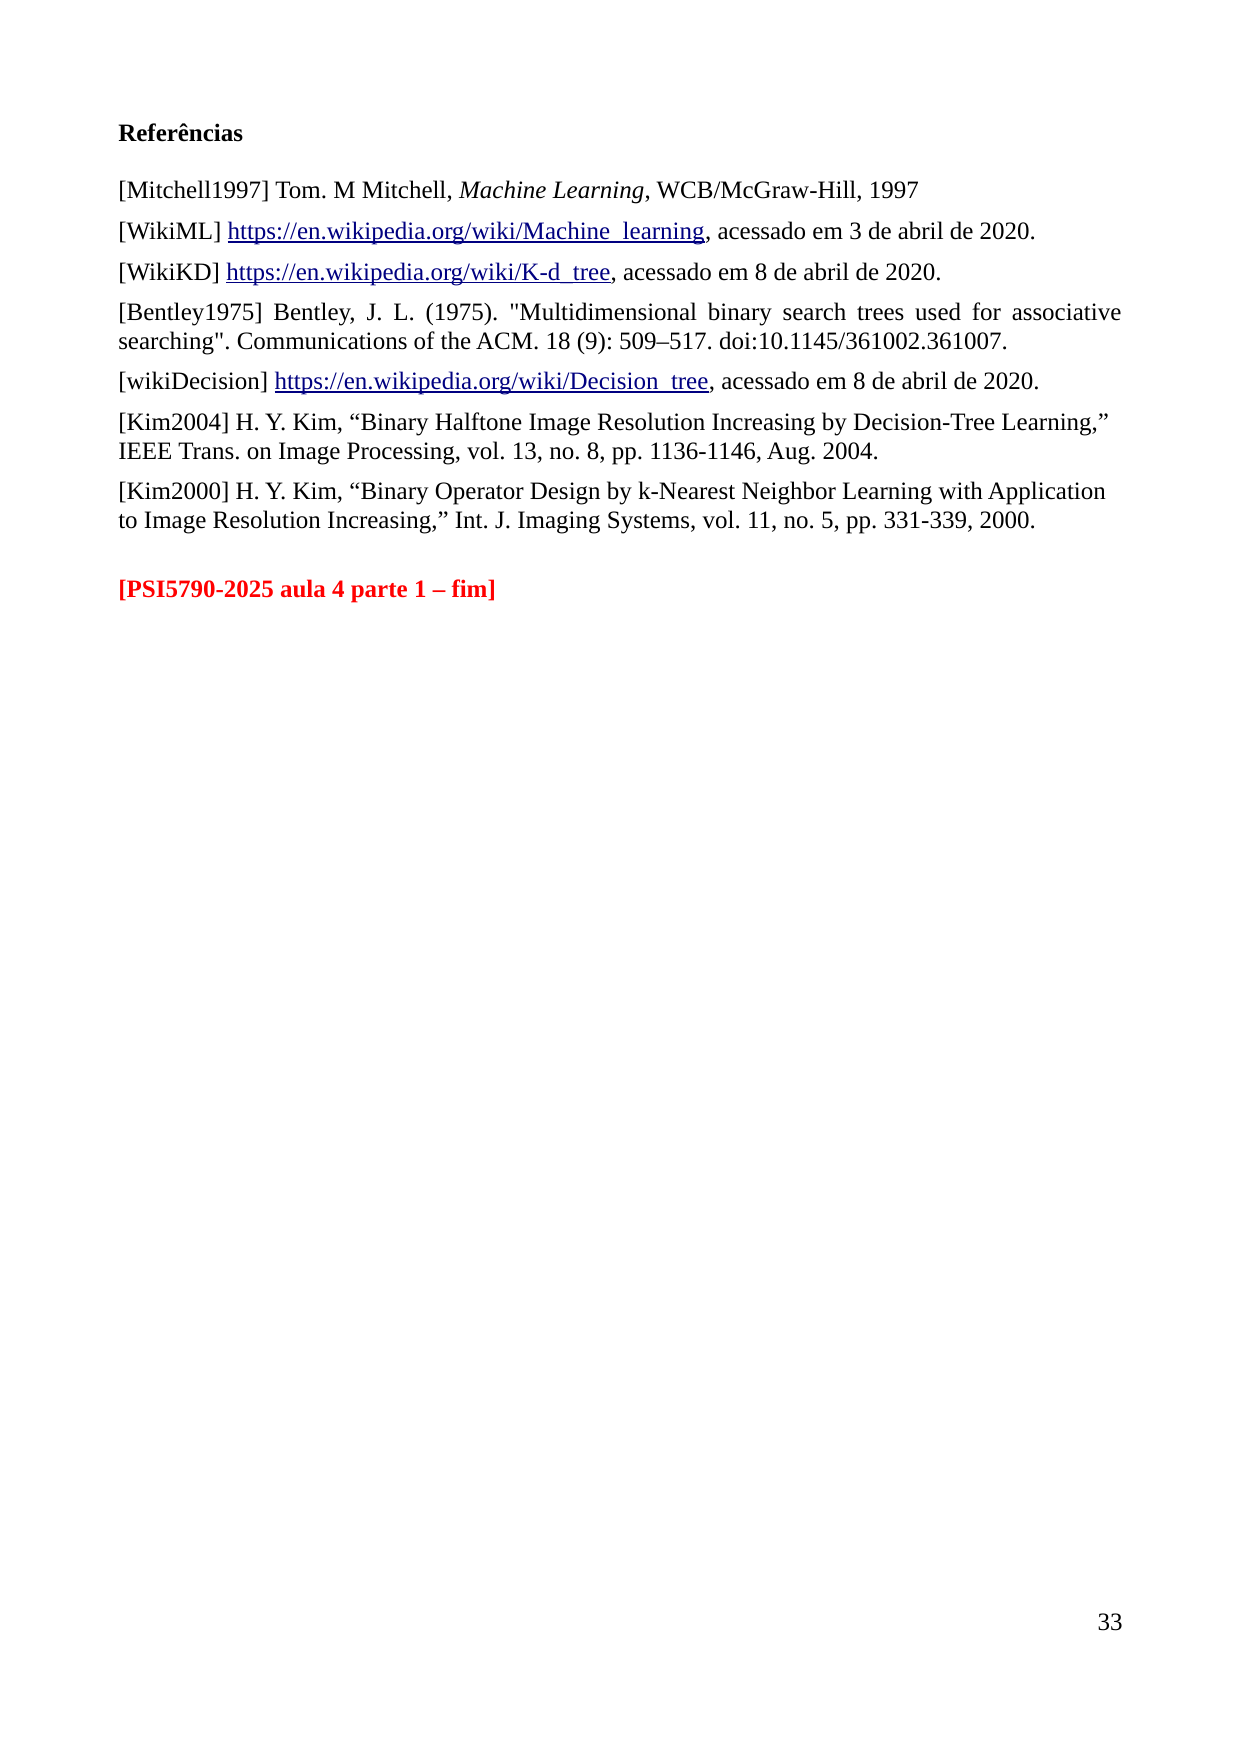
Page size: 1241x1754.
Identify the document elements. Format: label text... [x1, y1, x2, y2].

text [wikiDecision] https://en.wikipedia.org/wiki/Decision_tree, acessado em 8 de abril de 2020. [118, 366, 1122, 395]
text [Mitchell1997] Tom. M Mitchell, Machine Learning, WCB/McGraw-Hill, 1997 [118, 176, 1122, 204]
text [WikiML] https://en.wikipedia.org/wiki/Machine_learning, acessado em 3 de abril de 2020. [118, 216, 1122, 245]
text [WikiKD] https://en.wikipedia.org/wiki/K-d_tree, acessado em 8 de abril de 2020. [118, 257, 1122, 285]
text [Bentley1975] Bentley, J. L. (1975). "Multidimensional binary search trees used for associative searching". Communications of the ACM. 18 (9): 509–517. doi:10.1145/361002.361007. [118, 297, 1122, 355]
text Referências [118, 118, 1122, 147]
text [Kim2000] H. Y. Kim, “Binary Operator Design by k-Nearest Neighbor Learning with Application to Image Resolution Increasing,” Int. J. Imaging Systems, vol. 11, no. 5, pp. 331-339, 2000. [118, 476, 1122, 534]
text [PSI5790-2025 aula 4 parte 1 – fim] [118, 574, 1122, 603]
text [Kim2004] H. Y. Kim, “Binary Halftone Image Resolution Increasing by Decision-Tree Learning,” IEEE Trans. on Image Processing, vol. 13, no. 8, pp. 1136-1146, Aug. 2004. [118, 407, 1122, 464]
